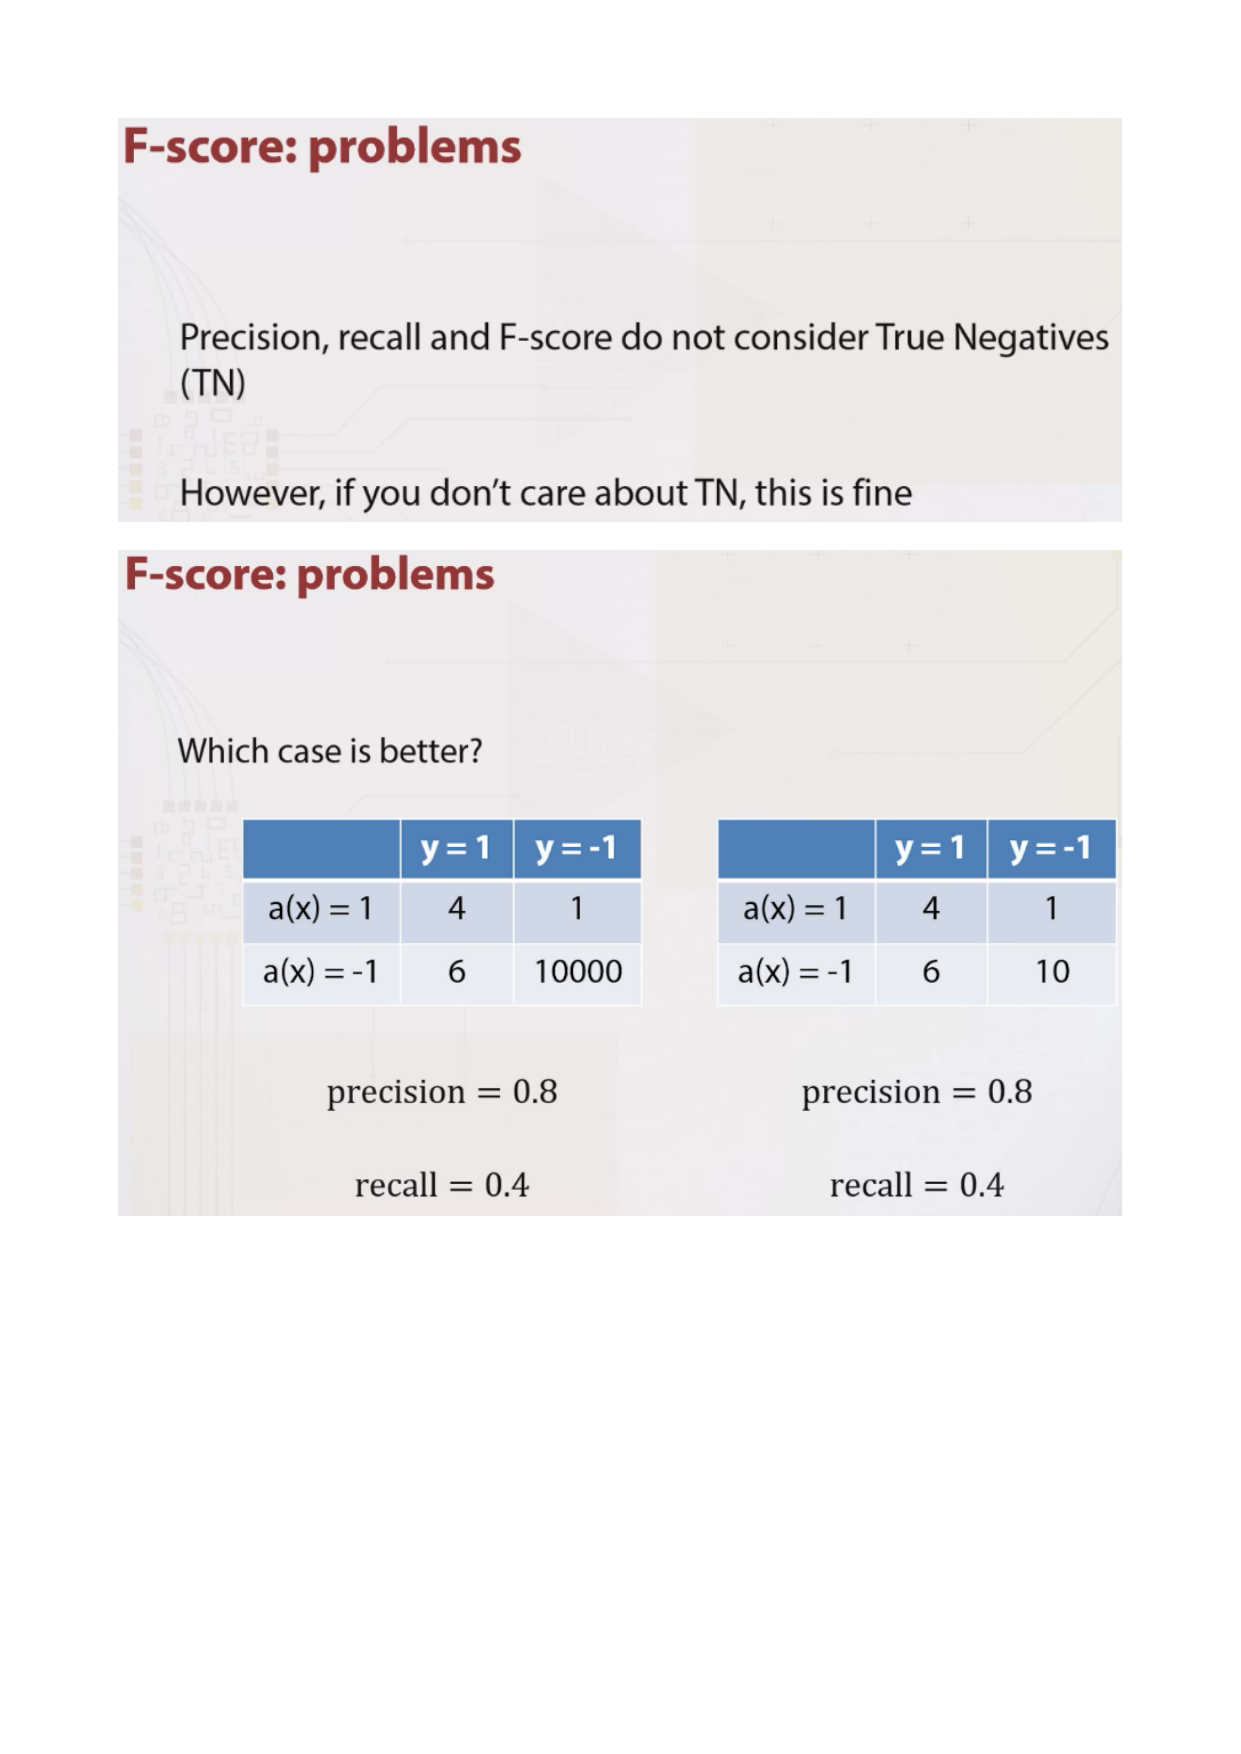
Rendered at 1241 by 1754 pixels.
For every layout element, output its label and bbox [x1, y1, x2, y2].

picture [118, 118, 1123, 522]
picture [118, 550, 1123, 1216]
